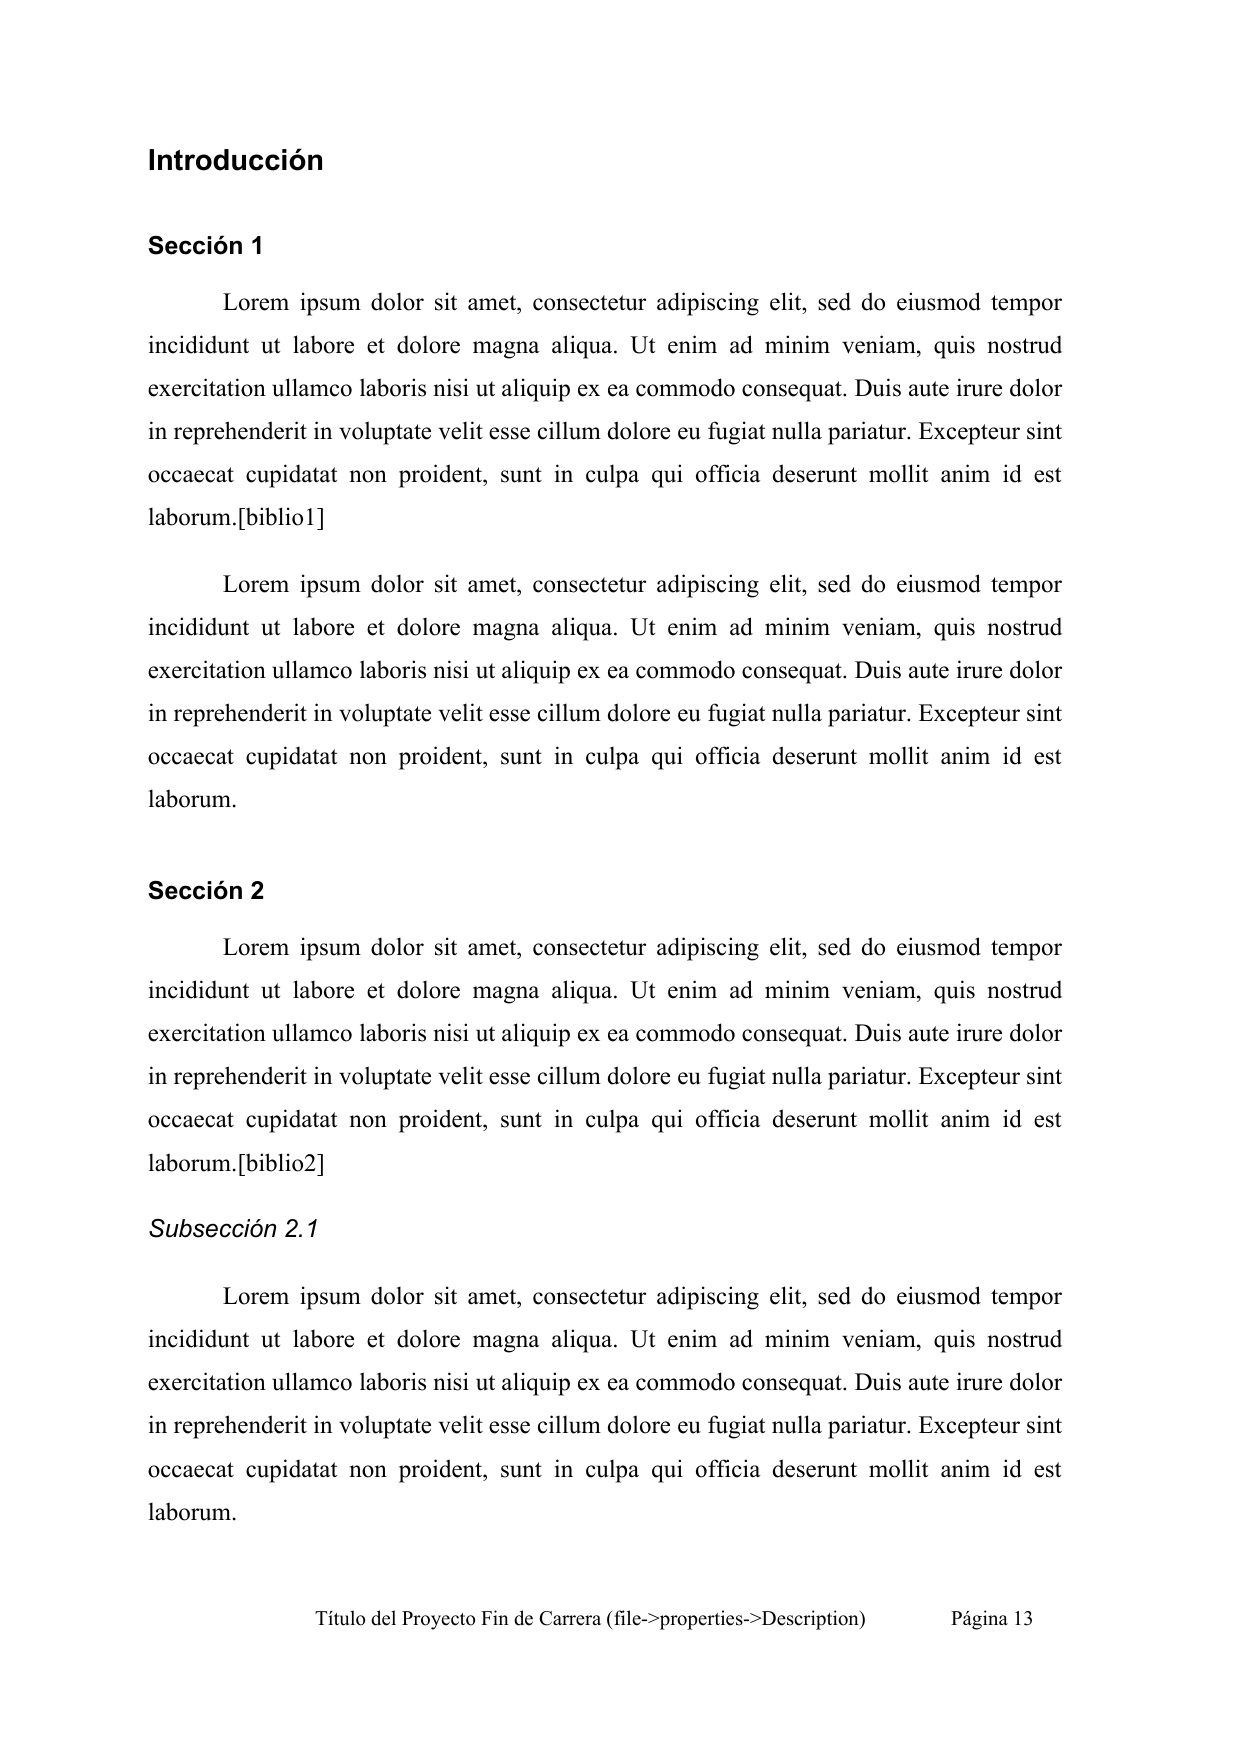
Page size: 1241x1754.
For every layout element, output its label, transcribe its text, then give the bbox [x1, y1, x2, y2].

subtitle Sección 1 [148, 231, 1063, 260]
text Lorem ipsum dolor sit amet, consectetur adipiscing elit, sed do eiusmod tempor incididunt ut labore et dolore magna aliqua. Ut enim ad minim veniam, quis nostrud exercitation ullamco laboris nisi ut aliquip ex ea commodo consequat. Duis aute irure dolor in reprehenderit in voluptate velit esse cillum dolore eu fugiat nulla pariatur. Excepteur sint occaecat cupidatat non proident, sunt in culpa qui officia deserunt mollit anim id est laborum. [148, 569, 1063, 813]
subtitle Introducción [148, 143, 1063, 177]
text Lorem ipsum dolor sit amet, consectetur adipiscing elit, sed do eiusmod tempor incididunt ut labore et dolore magna aliqua. Ut enim ad minim veniam, quis nostrud exercitation ullamco laboris nisi ut aliquip ex ea commodo consequat. Duis aute irure dolor in reprehenderit in voluptate velit esse cillum dolore eu fugiat nulla pariatur. Excepteur sint occaecat cupidatat non proident, sunt in culpa qui officia deserunt mollit anim id est laborum.[biblio2] [148, 932, 1063, 1176]
subtitle Sección 2 [148, 876, 1063, 905]
text Lorem ipsum dolor sit amet, consectetur adipiscing elit, sed do eiusmod tempor incididunt ut labore et dolore magna aliqua. Ut enim ad minim veniam, quis nostrud exercitation ullamco laboris nisi ut aliquip ex ea commodo consequat. Duis aute irure dolor in reprehenderit in voluptate velit esse cillum dolore eu fugiat nulla pariatur. Excepteur sint occaecat cupidatat non proident, sunt in culpa qui officia deserunt mollit anim id est laborum. [148, 1281, 1063, 1526]
subtitle Subsección 2.1 [148, 1214, 1063, 1243]
text Lorem ipsum dolor sit amet, consectetur adipiscing elit, sed do eiusmod tempor incididunt ut labore et dolore magna aliqua. Ut enim ad minim veniam, quis nostrud exercitation ullamco laboris nisi ut aliquip ex ea commodo consequat. Duis aute irure dolor in reprehenderit in voluptate velit esse cillum dolore eu fugiat nulla pariatur. Excepteur sint occaecat cupidatat non proident, sunt in culpa qui officia deserunt mollit anim id est laborum.[biblio1] [148, 287, 1063, 531]
